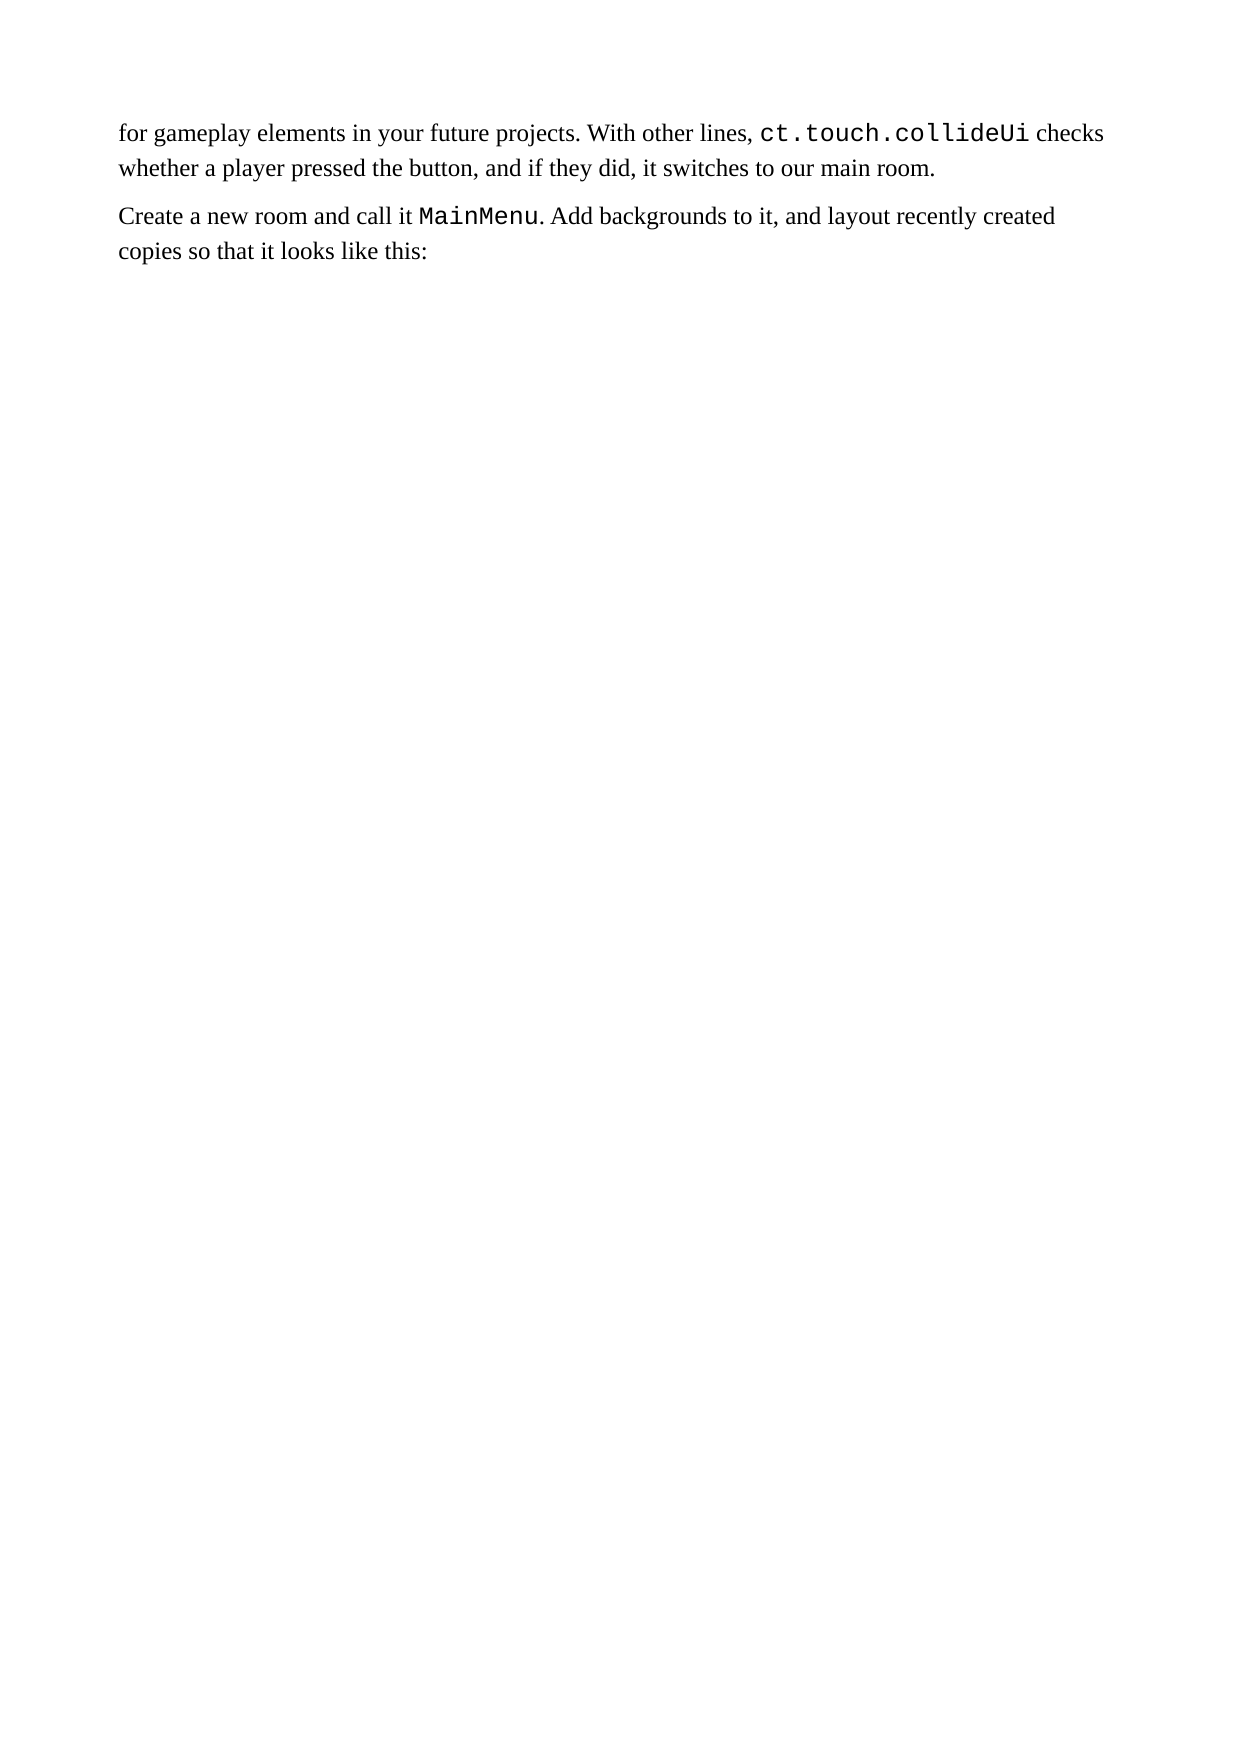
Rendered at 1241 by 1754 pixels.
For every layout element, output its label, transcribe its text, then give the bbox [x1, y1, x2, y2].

text for gameplay elements in your future projects. With other lines, ct.touch.collideUi checks whether a player pressed the button, and if they did, it switches to our main room. [118, 118, 1122, 182]
text Create a new room and call it MainMenu. Add backgrounds to it, and layout recently created copies so that it looks like this: [118, 201, 1122, 265]
